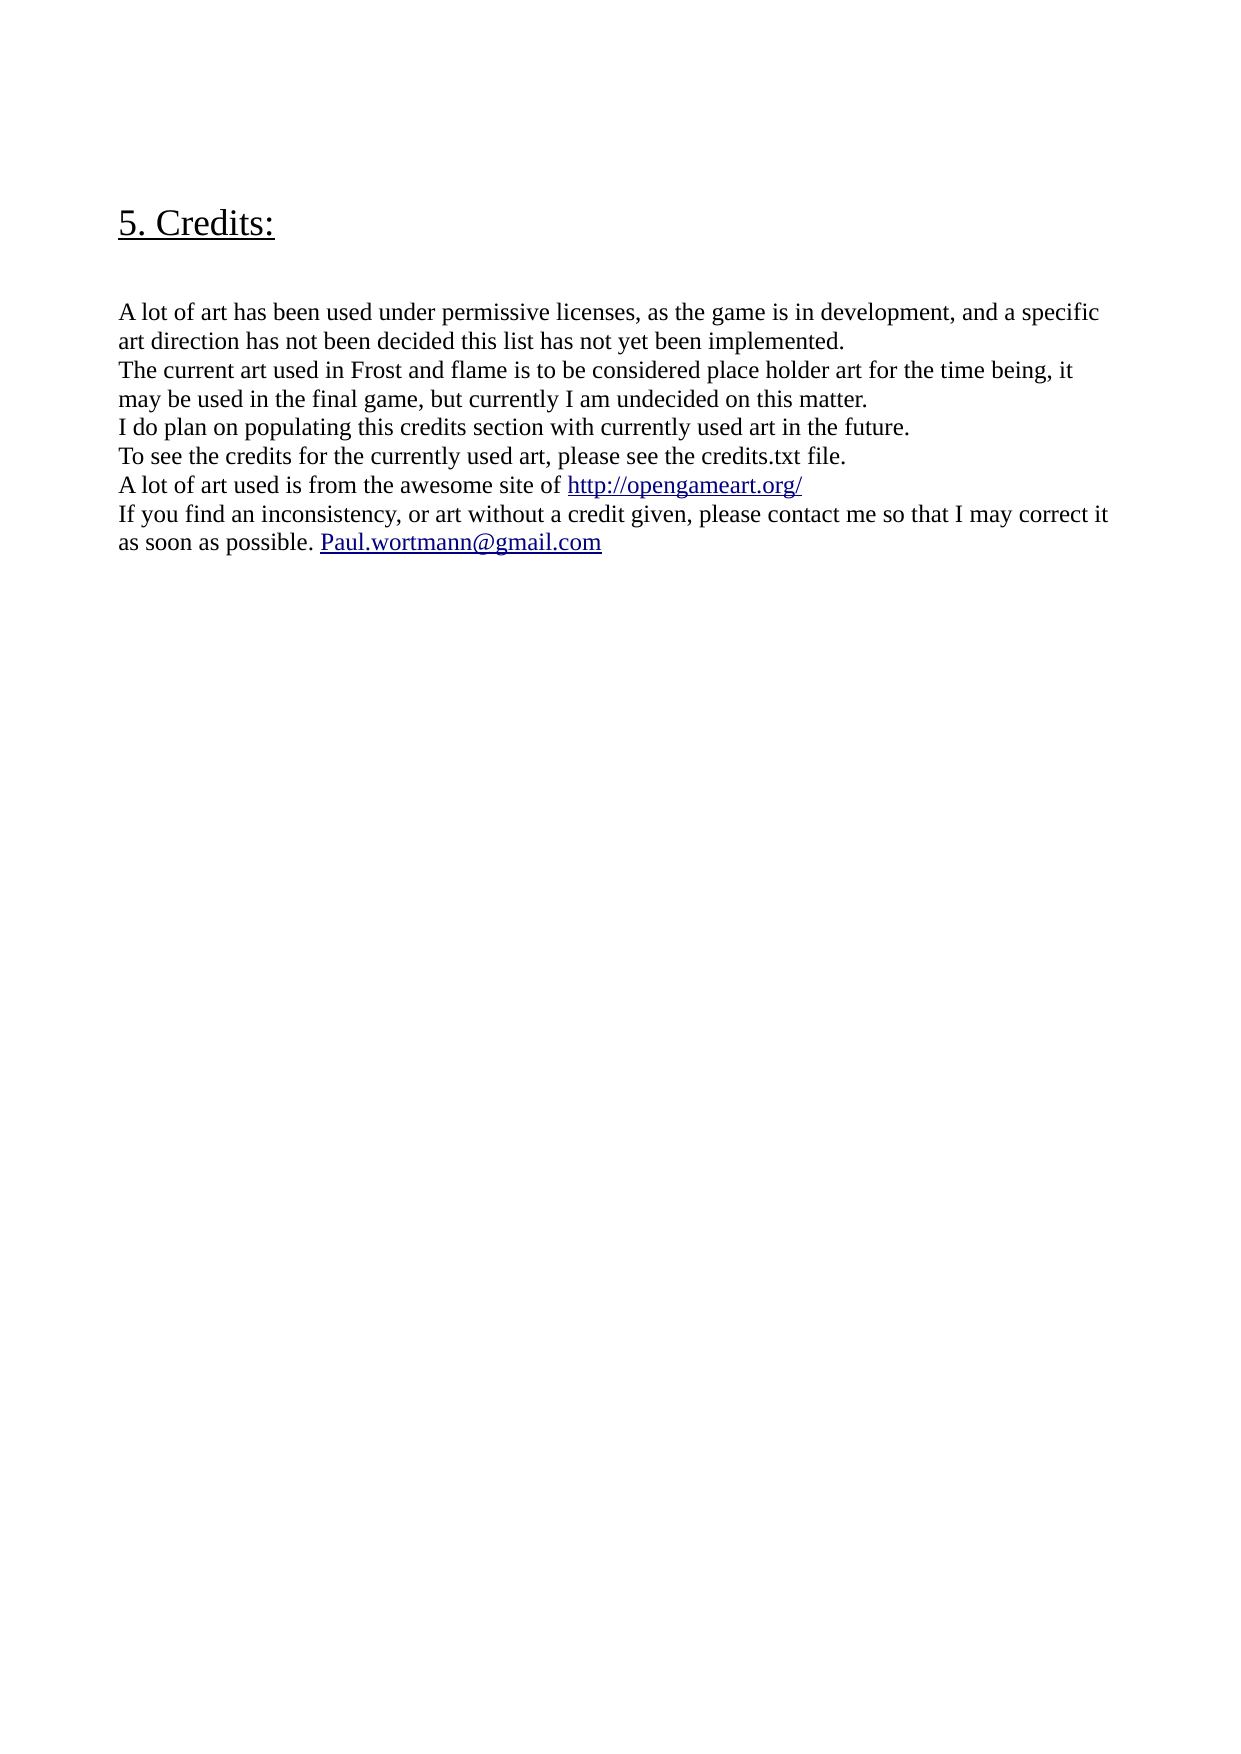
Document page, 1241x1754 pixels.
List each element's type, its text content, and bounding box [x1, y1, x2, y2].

text 5. Credits: [118, 201, 1122, 244]
text A lot of art has been used under permissive licenses, as the game is in development, and a specific art direction has not been decided this list has not yet been implemented. The current art used in Frost and flame is to be considered place holder art for the time being, it may be used in the final game, but currently I am undecided on this matter. I do plan on populating this credits section with currently used art in the future. To see the credits for the currently used art, please see the credits.txt file. A lot of art used is from the awesome site of http://opengameart.org/ If you find an inconsistency, or art without a credit given, please contact me so that I may correct it as soon as possible. Paul.wortmann@gmail.com [118, 297, 1122, 556]
